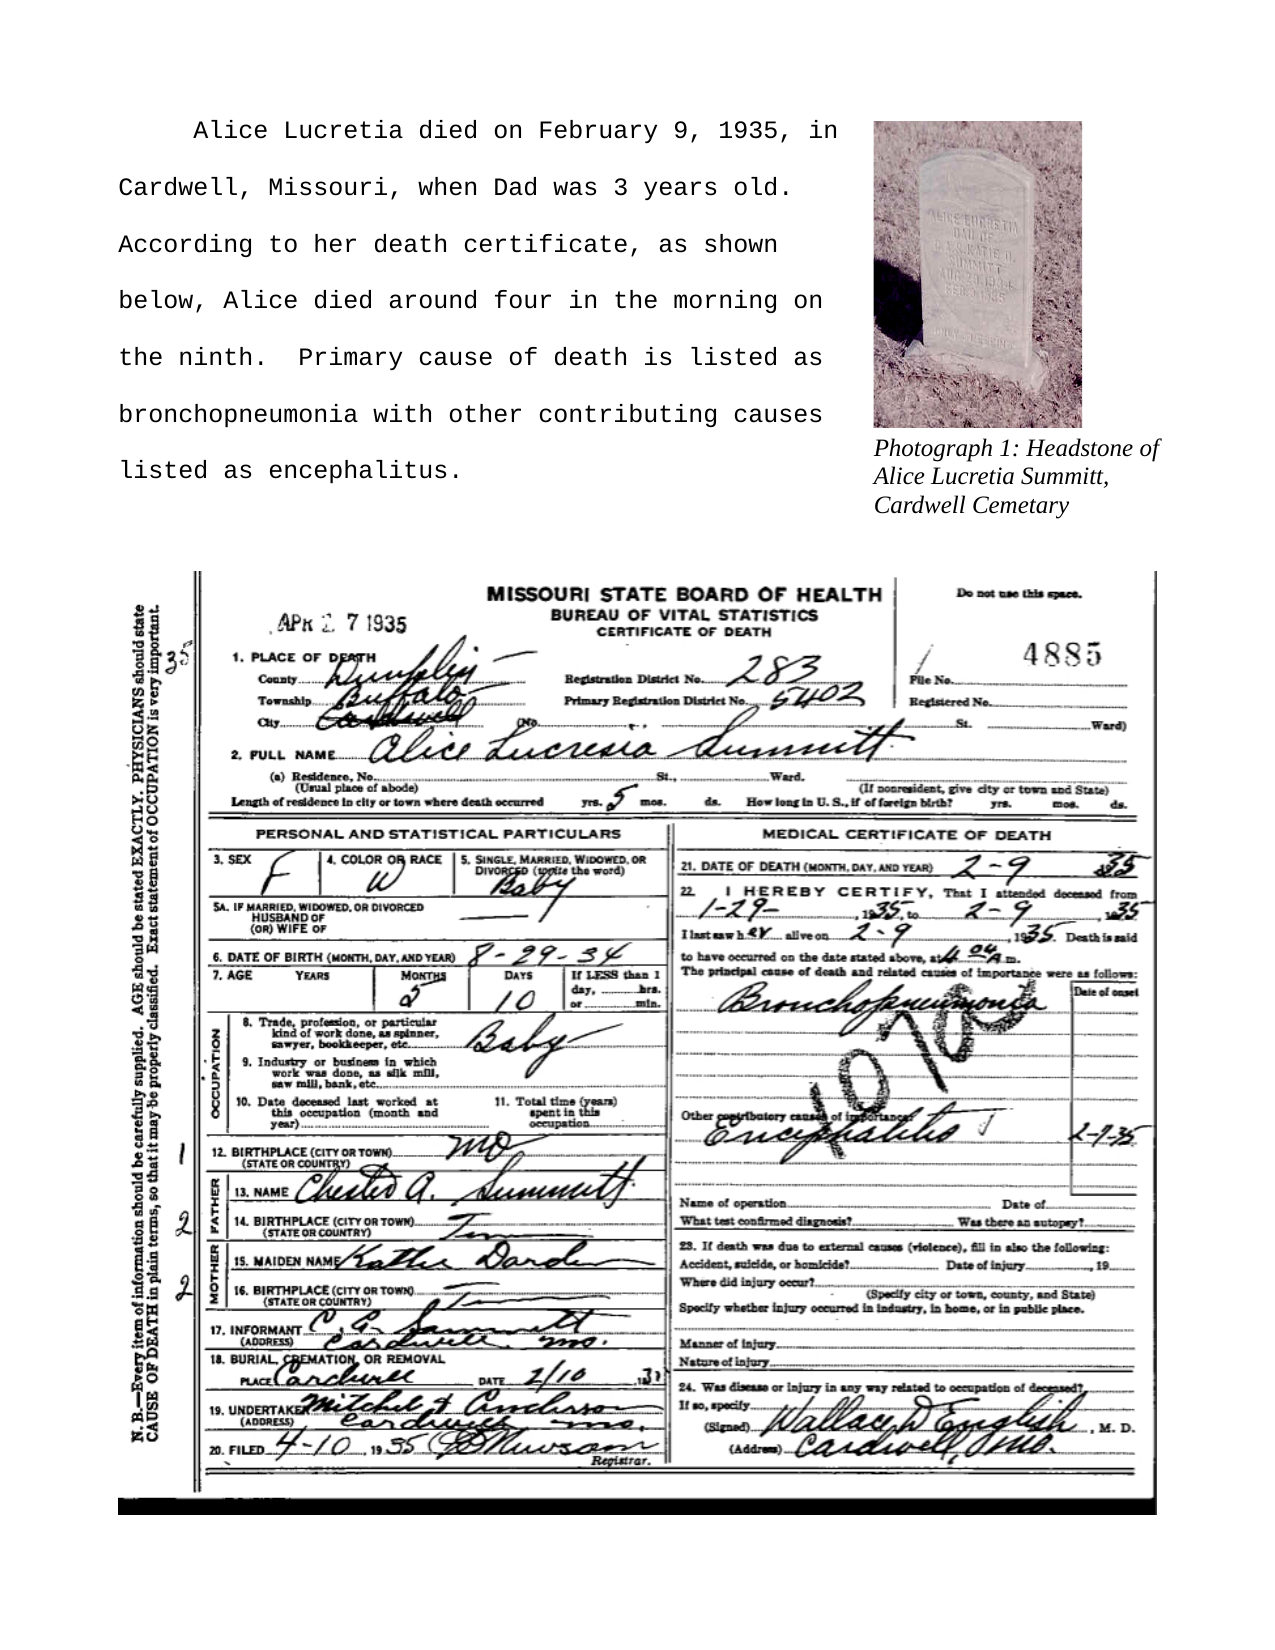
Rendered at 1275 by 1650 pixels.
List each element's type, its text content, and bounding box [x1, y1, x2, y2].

picture [118, 571, 1157, 1515]
picture [873, 121, 1083, 428]
text Alice Lucretia died on February 9, 1935, in Cardwell, Missouri, when Dad was 3 years old. According to her death certificate, as shown below, Alice died around four in the morning on the ninth. Primary cause of death is listed as bronchopneumonia with other contributing causes listed as encephalitus. [118, 109, 1185, 486]
text [873, 519, 1185, 566]
text Photograph 1: Headstone of Alice Lucretia Summitt, Cardwell Cemetary [873, 122, 1185, 519]
